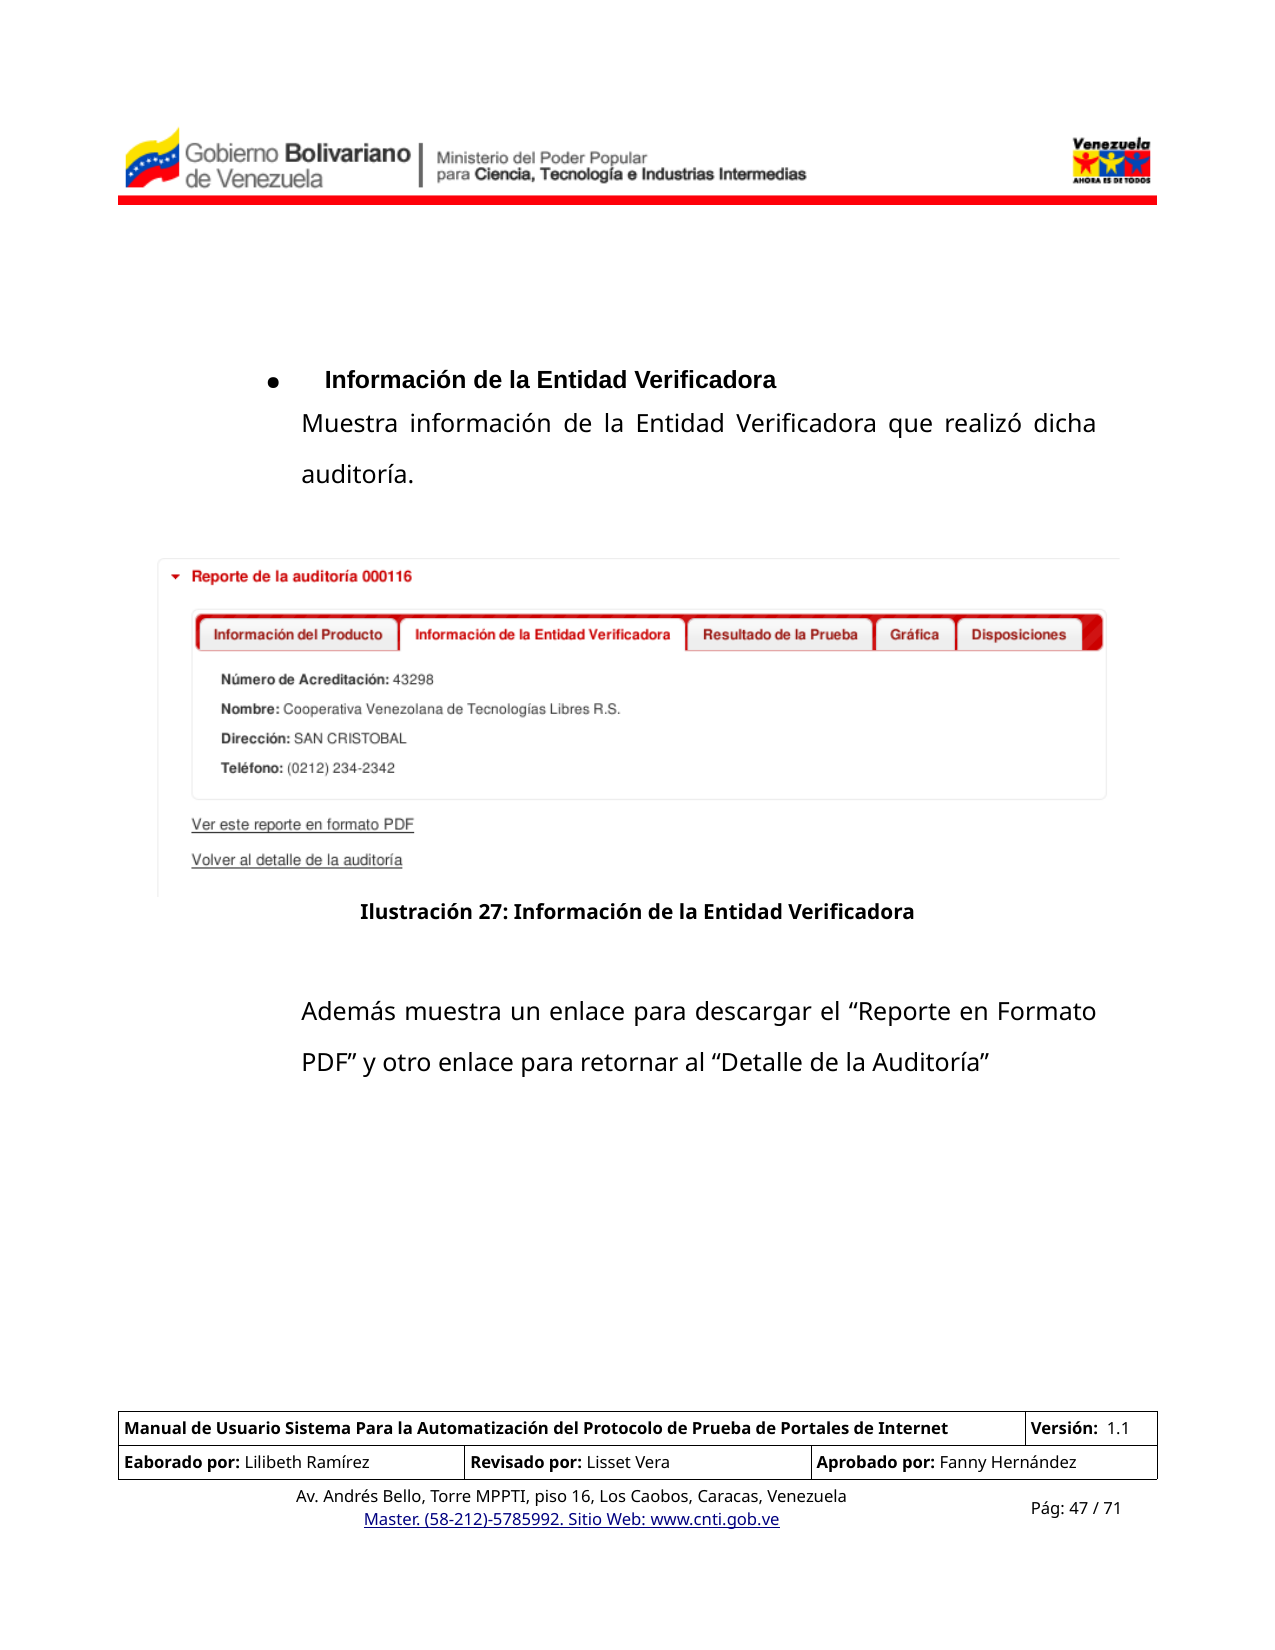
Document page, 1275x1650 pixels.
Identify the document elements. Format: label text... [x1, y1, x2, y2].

picture [155, 558, 1120, 897]
text Muestra información de la Entidad Verificadora que realizó dicha auditoría. [301, 406, 1098, 491]
subtitle Información de la Entidad Verificadora [266, 365, 1157, 393]
text Ilustración 27: Información de la Entidad Verificadora [156, 897, 1119, 925]
picture [118, 119, 1157, 205]
text Además muestra un enlace para descargar el “Reporte en Formato PDF” y otro enlace para retornar al “Detalle de la Auditoría” [301, 993, 1098, 1078]
